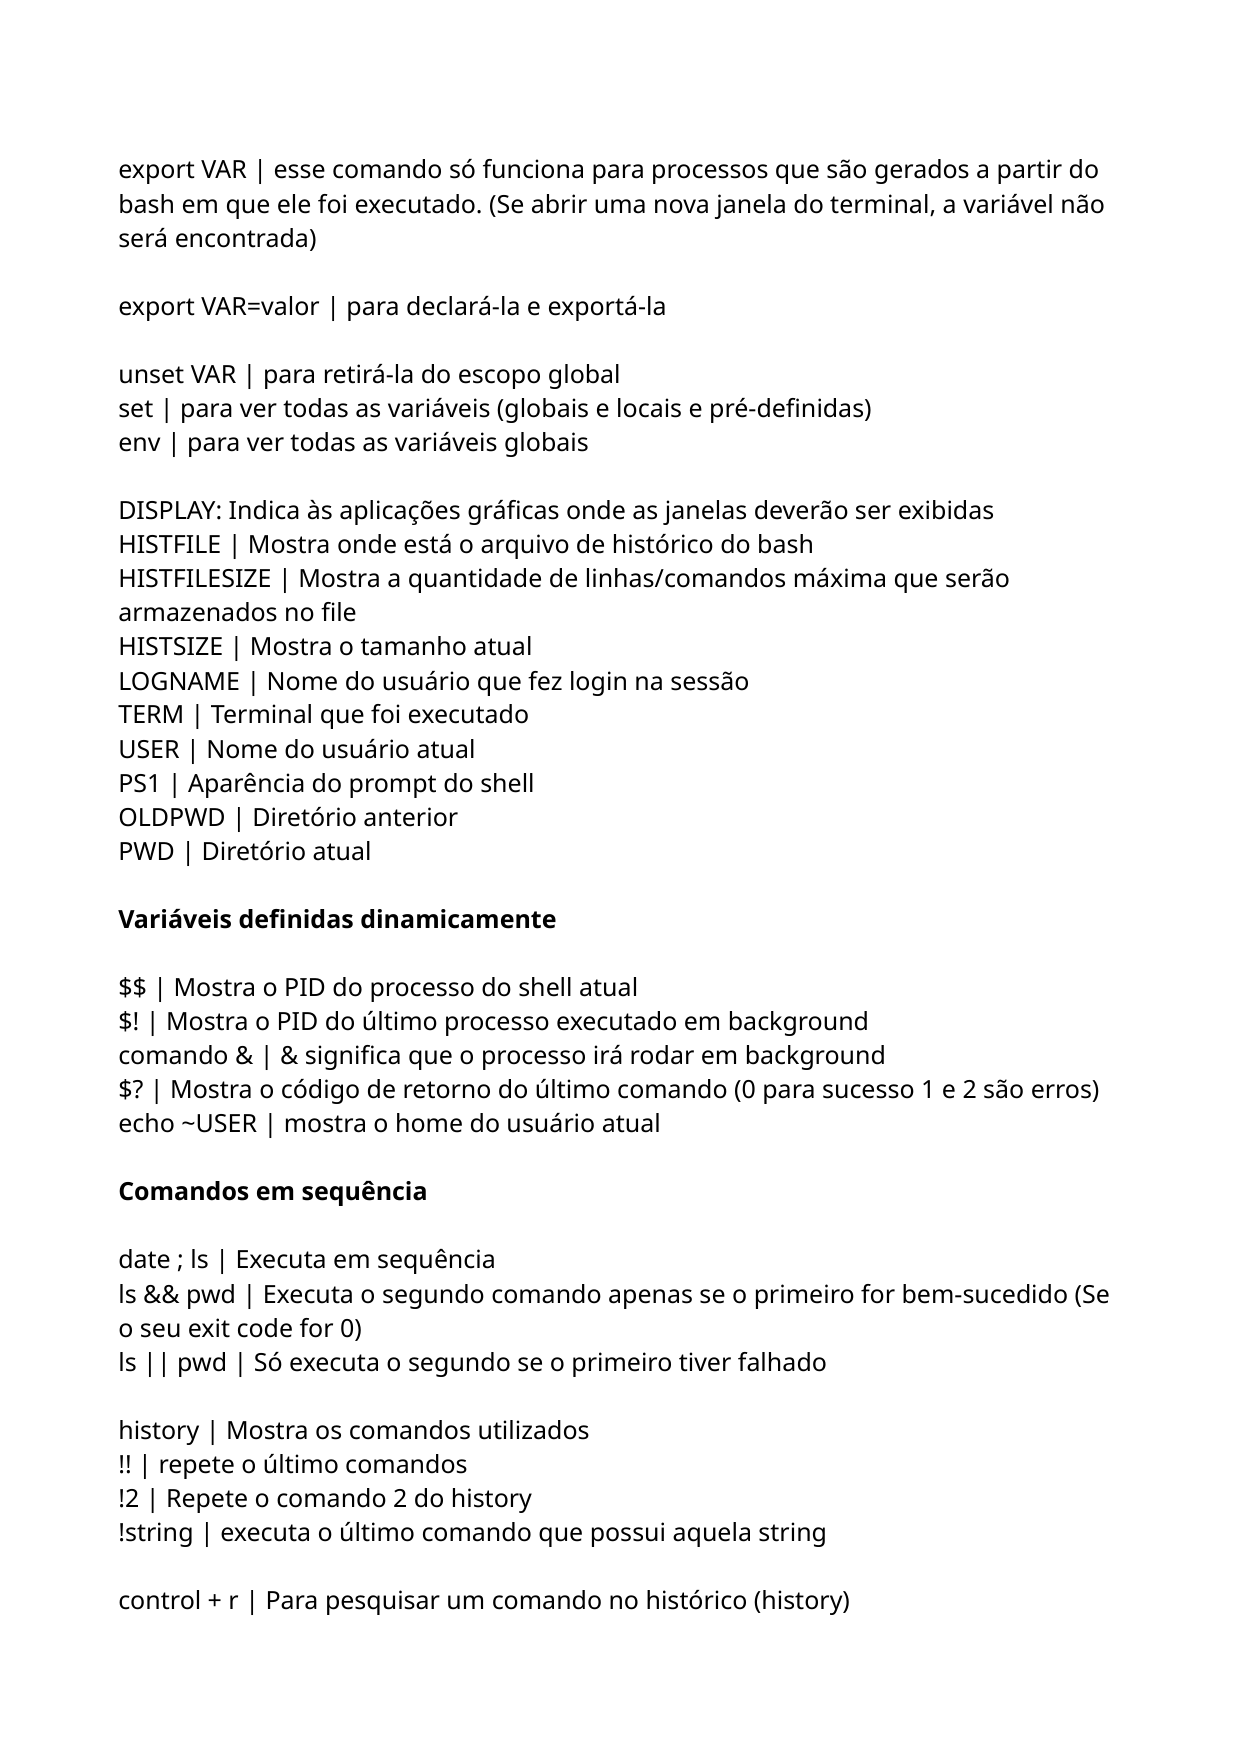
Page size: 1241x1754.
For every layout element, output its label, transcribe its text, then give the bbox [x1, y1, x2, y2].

text TERM | Terminal que foi executado [118, 697, 1122, 731]
text echo ~USER | mostra o home do usuário atual [118, 1106, 1122, 1140]
text ls || pwd | Só executa o segundo se o primeiro tiver falhado [118, 1344, 1122, 1378]
text USER | Nome do usuário atual [118, 731, 1122, 765]
text DISPLAY: Indica às aplicações gráficas onde as janelas deverão ser exibidas [118, 493, 1122, 527]
text ls && pwd | Executa o segundo comando apenas se o primeiro for bem-sucedido (Se o seu exit code for 0) [118, 1276, 1122, 1344]
text LOGNAME | Nome do usuário que fez login na sessão [118, 663, 1122, 697]
text OLDPWD | Diretório anterior [118, 799, 1122, 833]
text !! | repete o último comandos !2 | Repete o comando 2 do history [118, 1447, 1122, 1515]
text unset VAR | para retirá-la do escopo global [118, 357, 1122, 391]
text Comandos em sequência [118, 1174, 1122, 1208]
text comando & | & significa que o processo irá rodar em background [118, 1038, 1122, 1072]
text control + r | Para pesquisar um comando no histórico (history) [118, 1583, 1122, 1617]
text $$ | Mostra o PID do processo do shell atual [118, 970, 1122, 1004]
text PS1 | Aparência do prompt do shell [118, 765, 1122, 799]
text date ; ls | Executa em sequência [118, 1242, 1122, 1276]
text $! | Mostra o PID do último processo executado em background [118, 1004, 1122, 1038]
text HISTFILE | Mostra onde está o arquivo de histórico do bash HISTFILESIZE | Mostra a quantidade de linhas/comandos máxima que serão armazenados no file [118, 527, 1122, 629]
text export VAR=valor | para declará-la e exportá-la [118, 288, 1122, 322]
text HISTSIZE | Mostra o tamanho atual [118, 629, 1122, 663]
text PWD | Diretório atual [118, 833, 1122, 867]
text export VAR | esse comando só funciona para processos que são gerados a partir do bash em que ele foi executado. (Se abrir uma nova janela do terminal, a variável não será encontrada) [118, 152, 1122, 254]
text history | Mostra os comandos utilizados [118, 1412, 1122, 1447]
text !string | executa o último comando que possui aquela string [118, 1515, 1122, 1549]
text $? | Mostra o código de retorno do último comando (0 para sucesso 1 e 2 são erros) [118, 1072, 1122, 1106]
text Variáveis definidas dinamicamente [118, 902, 1122, 936]
text env | para ver todas as variáveis globais [118, 425, 1122, 459]
text set | para ver todas as variáveis (globais e locais e pré-definidas) [118, 391, 1122, 425]
